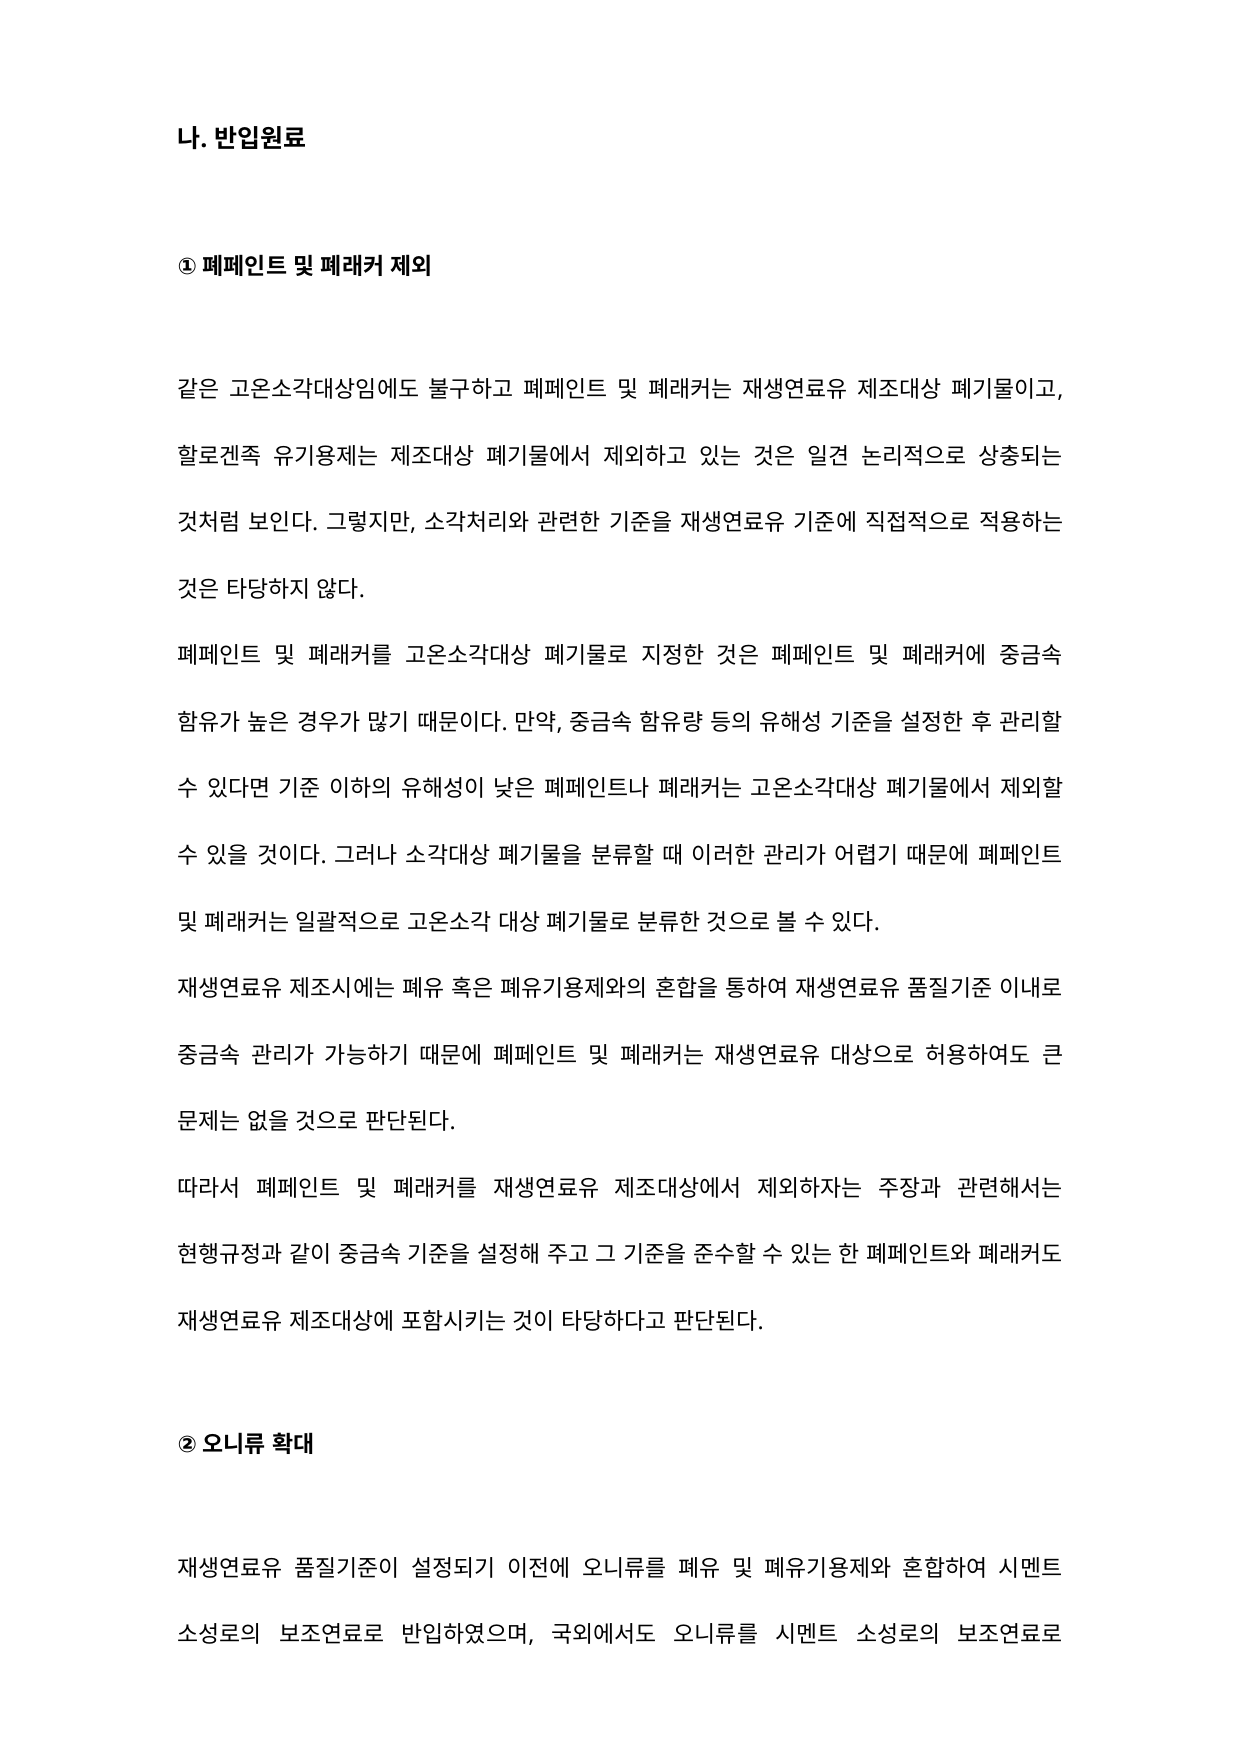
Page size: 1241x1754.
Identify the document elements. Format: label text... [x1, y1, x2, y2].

text 같은 고온소각대상임에도 불구하고 폐페인트 및 폐래커는 재생연료유 제조대상 폐기물이고, 할로겐족 유기용제는 제조대상 폐기물에서 제외하고 있는 것은 일견 논리적으로 상충되는 것처럼 보인다. 그렇지만, 소각처리와 관련한 기준을 재생연료유 기준에 직접적으로 적용하는 것은 타당하지 않다. [177, 371, 1063, 604]
text 따라서 폐페인트 및 폐래커를 재생연료유 제조대상에서 제외하자는 주장과 관련해서는 현행규정과 같이 중금속 기준을 설정해 주고 그 기준을 준수할 수 있는 한 폐페인트와 폐래커도 재생연료유 제조대상에 포함시키는 것이 타당하다고 판단된다. [177, 1169, 1063, 1336]
text 나. 반입원료 [177, 118, 1063, 154]
text 재생연료유 품질기준이 설정되기 이전에 오니류를 폐유 및 폐유기용제와 혼합하여 시멘트 소성로의 보조연료로 반입하였으며, 국외에서도 오니류를 시멘트 소성로의 보조연료로 [177, 1549, 1063, 1649]
text ② 오니류 확대 [177, 1426, 1063, 1459]
text 재생연료유 제조시에는 폐유 혹은 폐유기용제와의 혼합을 통하여 재생연료유 품질기준 이내로 중금속 관리가 가능하기 때문에 폐페인트 및 폐래커는 재생연료유 대상으로 허용하여도 큰 문제는 없을 것으로 판단된다. [177, 970, 1063, 1136]
text 폐페인트 및 폐래커를 고온소각대상 폐기물로 지정한 것은 폐페인트 및 폐래커에 중금속 함유가 높은 경우가 많기 때문이다. 만약, 중금속 함유량 등의 유해성 기준을 설정한 후 관리할 수 있다면 기준 이하의 유해성이 낮은 폐페인트나 폐래커는 고온소각대상 폐기물에서 제외할 수 있을 것이다. 그러나 소각대상 폐기물을 분류할 때 이러한 관리가 어렵기 때문에 폐페인트 및 폐래커는 일괄적으로 고온소각 대상 폐기물로 분류한 것으로 볼 수 있다. [177, 637, 1063, 937]
text ① 폐페인트 및 폐래커 제외 [177, 247, 1063, 281]
